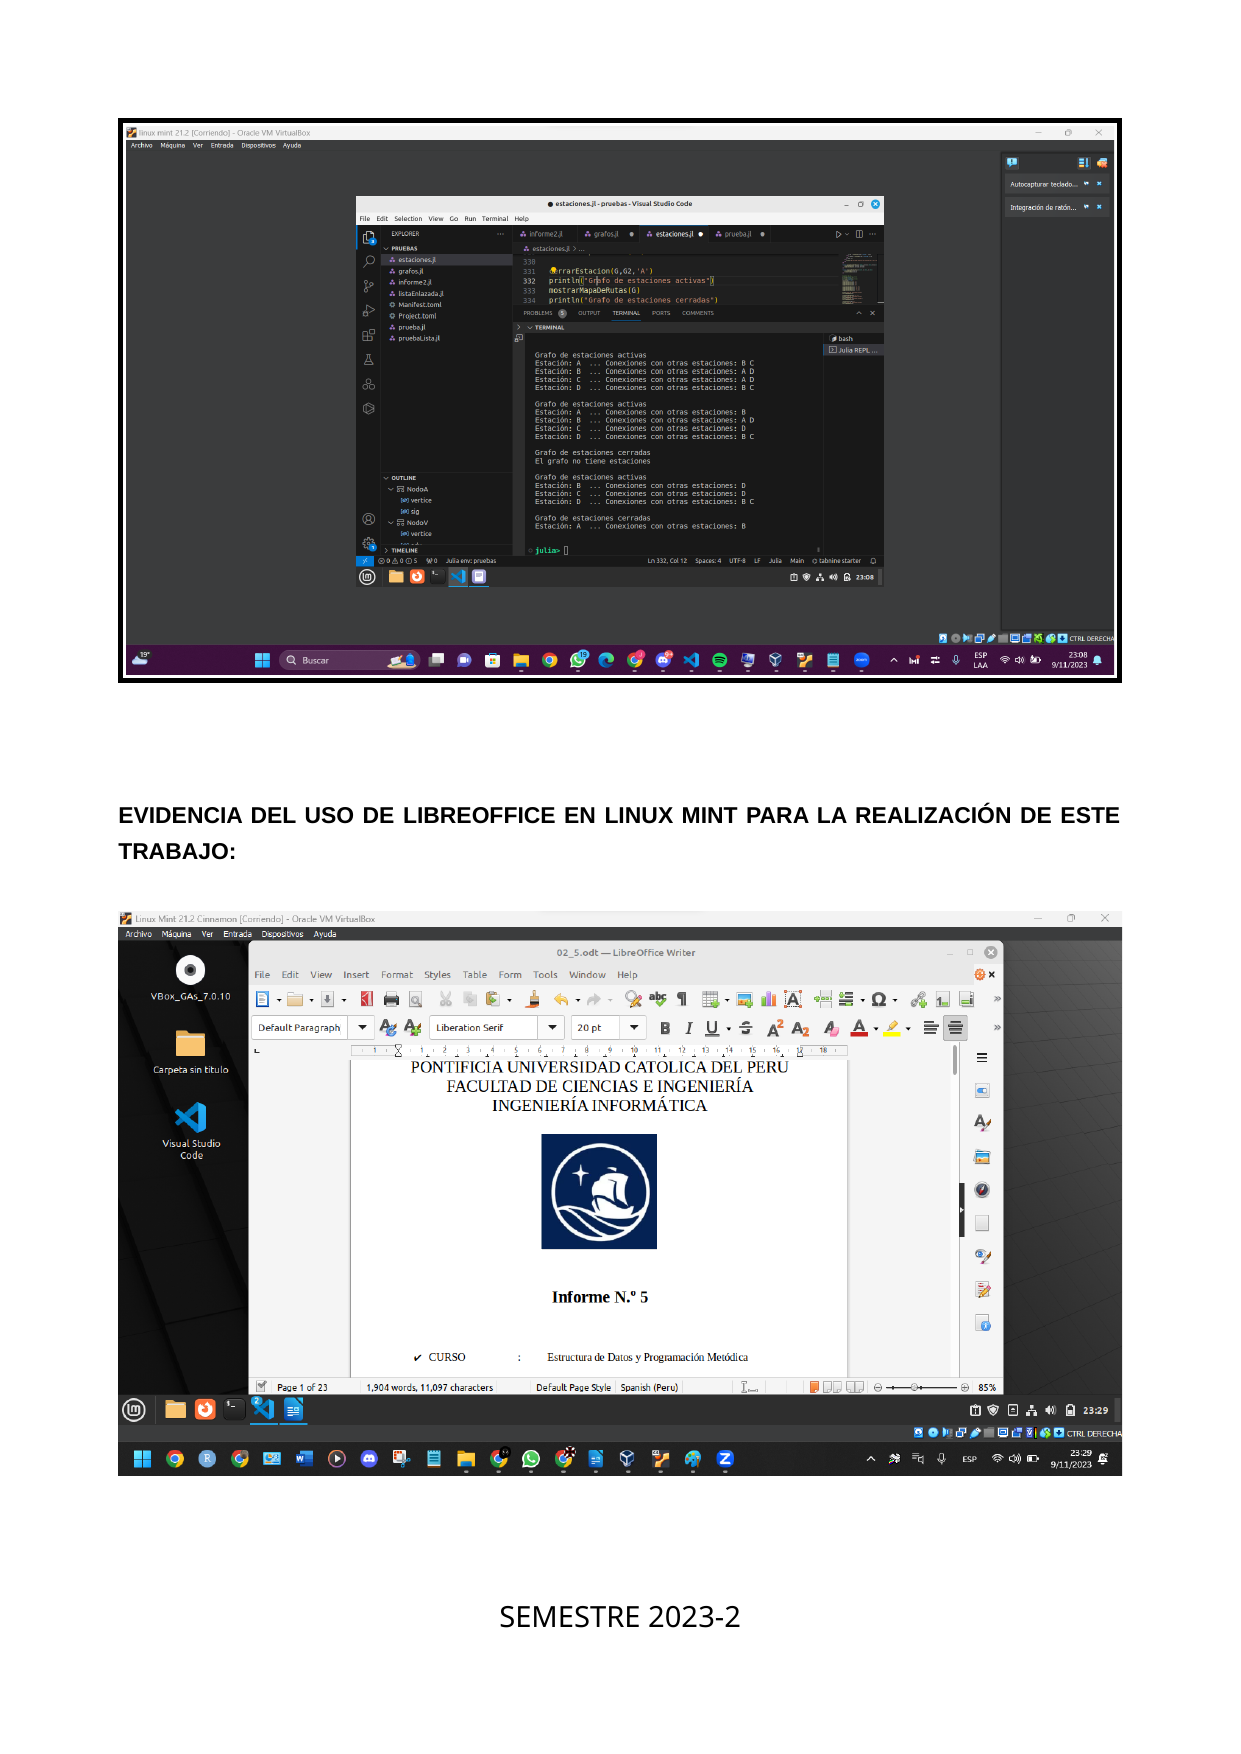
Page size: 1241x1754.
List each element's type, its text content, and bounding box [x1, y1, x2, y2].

picture [126, 126, 1115, 675]
picture [118, 911, 1123, 1476]
text EVIDENCIA DEL USO DE LIBREOFFICE EN LINUX MINT PARA LA REALIZACIÓN DE ESTE TRABAJO: [118, 802, 1122, 864]
